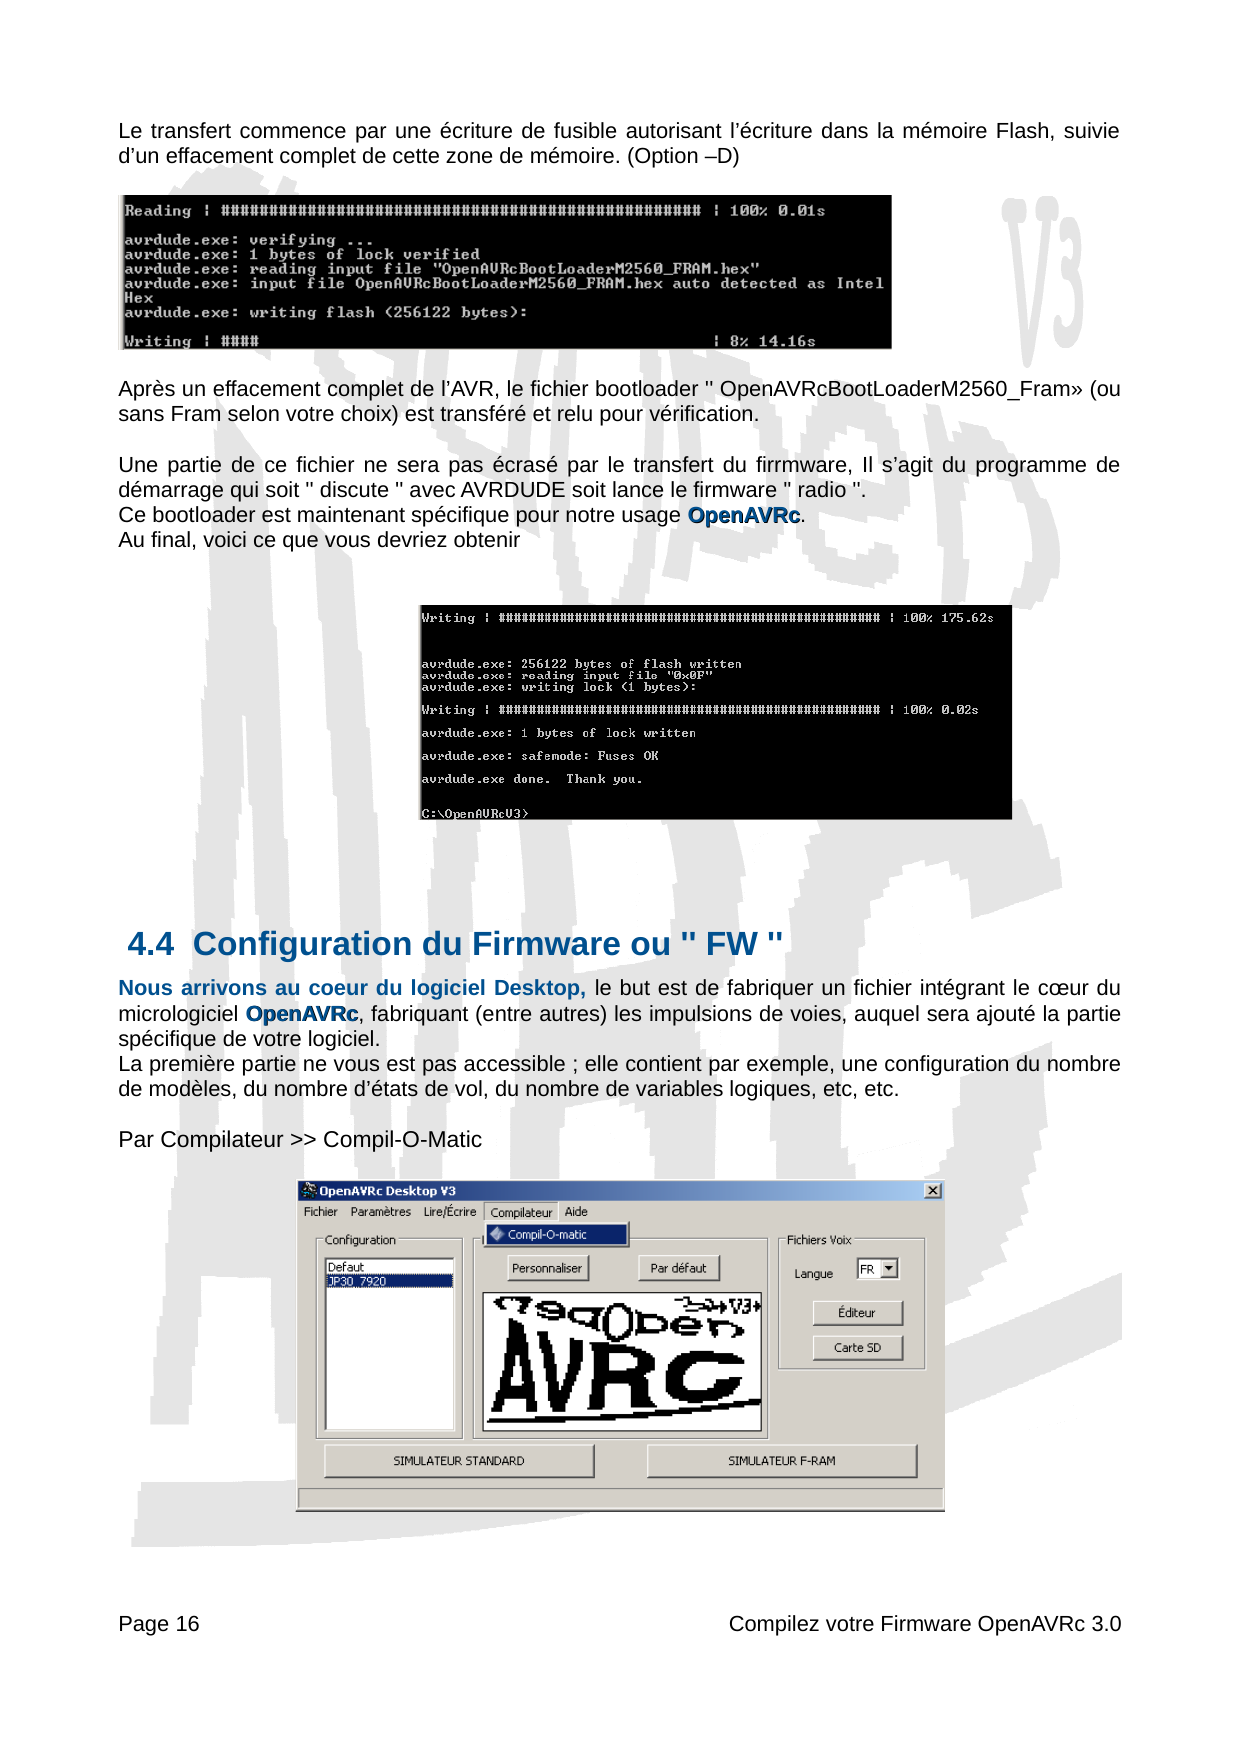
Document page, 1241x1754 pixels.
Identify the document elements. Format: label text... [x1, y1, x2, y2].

text Après un effacement complet de l’AVR, le fichier bootloader '' OpenAVRcBootLoaderM2560_Fram» (ou sans Fram selon votre choix) est transféré et relu pour vérification. [118, 376, 1122, 426]
text Une partie de ce fichier ne sera pas écrasé par le transfert du firrmware, Il s’agit du programme de démarrage qui soit '' discute '' avec AVRDUDE soit lance le firmware '' radio ''. [118, 451, 1122, 502]
text Ce bootloader est maintenant spécifique pour notre usage OpenAVRc. [118, 502, 1122, 527]
text Par Compilateur >> Compil-O-Matic [118, 1126, 1122, 1153]
subtitle 4.4 Configuration du Firmware ou '' FW '' [118, 924, 1122, 963]
text La première partie ne vous est pas accessible ; elle contient par exemple, une configuration du nombre de modèles, du nombre d’états de vol, du nombre de variables logiques, etc, etc. [118, 1051, 1122, 1101]
text Le transfert commence par une écriture de fusible autorisant l’écriture dans la mémoire Flash, suivie d’un effacement complet de cette zone de mémoire. (Option –D) [118, 118, 1122, 168]
text Nous arrivons au coeur du logiciel Desktop, le but est de fabriquer un fichier intégrant le cœur du micrologiciel OpenAVRc, fabriquant (entre autres) les impulsions de voies, auquel sera ajouté la partie spécifique de votre logiciel. [118, 975, 1122, 1051]
text Au final, voici ce que vous devriez obtenir [118, 527, 1122, 552]
